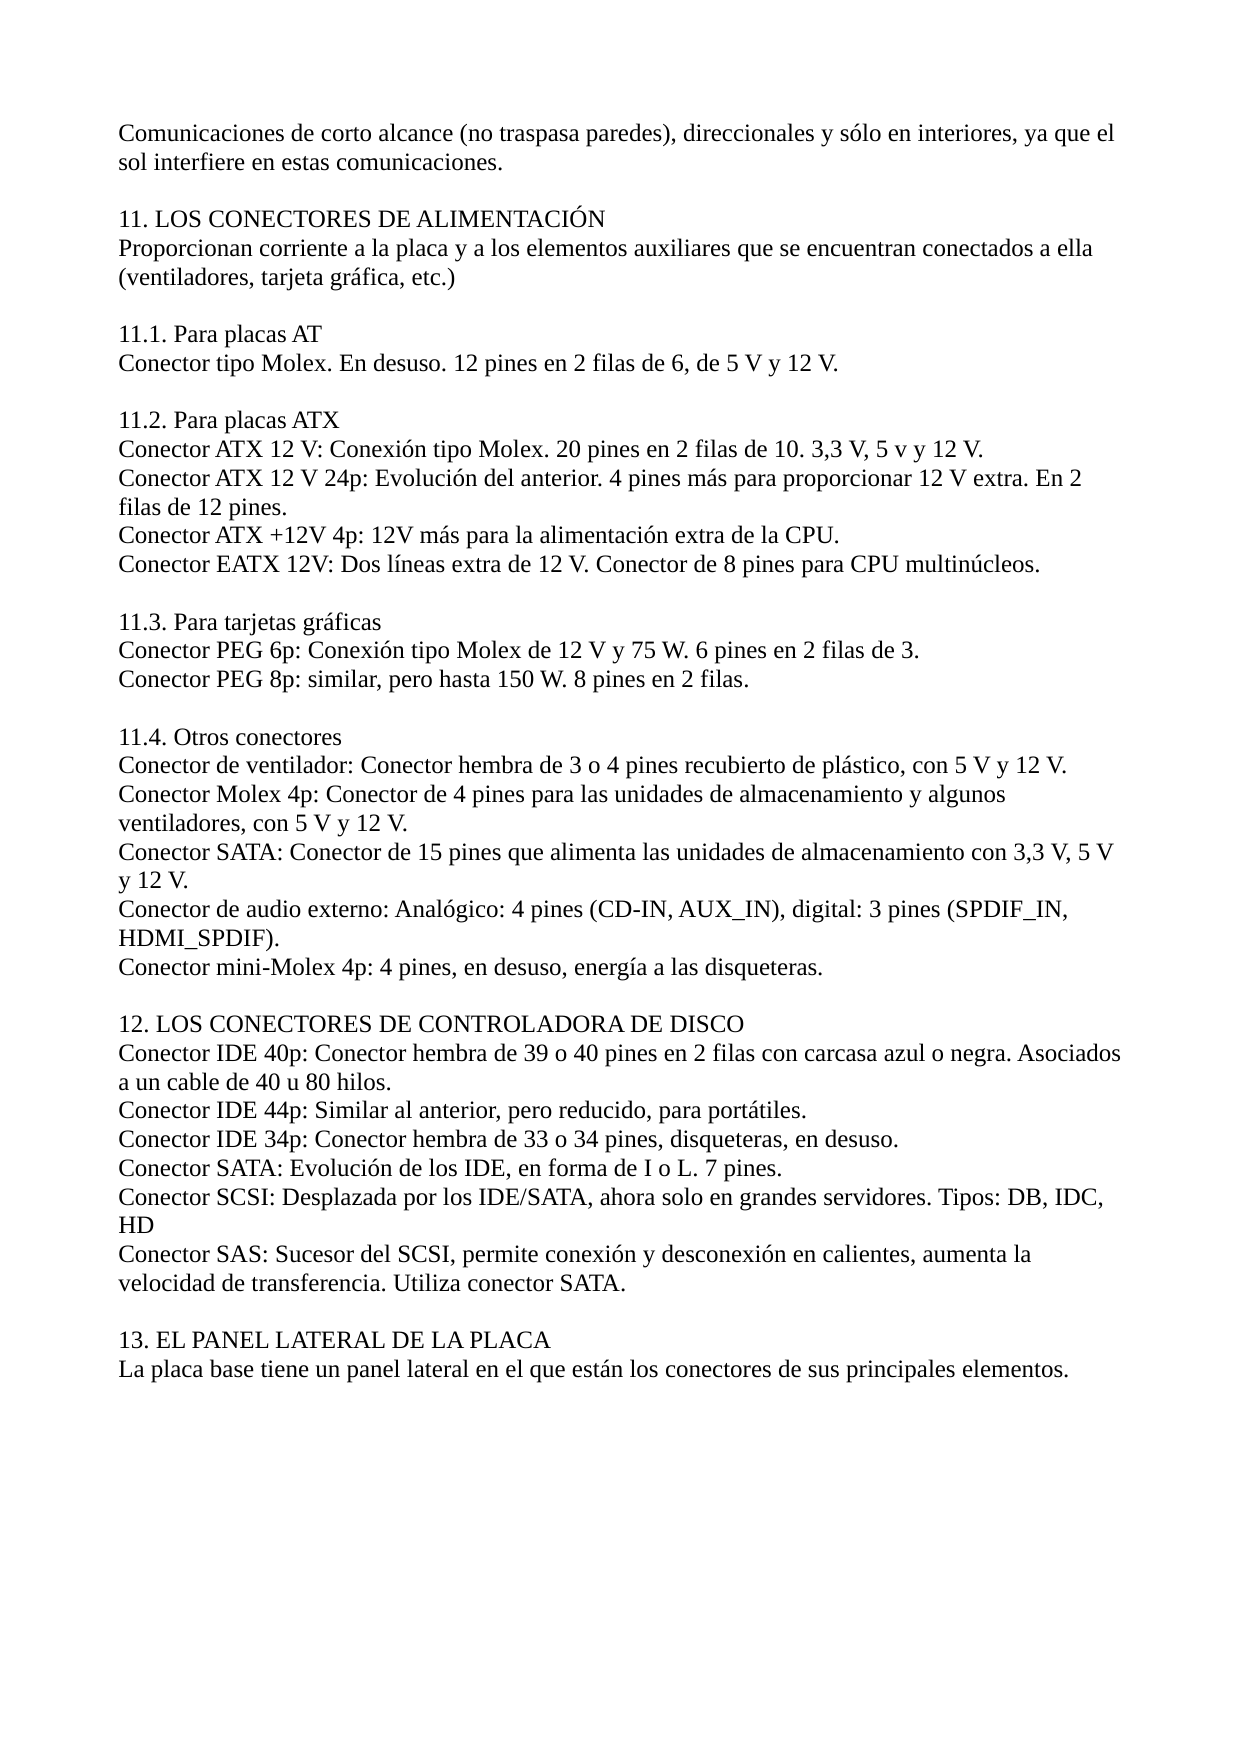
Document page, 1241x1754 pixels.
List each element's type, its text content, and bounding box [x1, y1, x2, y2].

text Conector IDE 40p: Conector hembra de 39 o 40 pines en 2 filas con carcasa azul o negra. Asociados a un cable de 40 u 80 hilos. [118, 1038, 1122, 1096]
text Proporcionan corriente a la placa y a los elementos auxiliares que se encuentran conectados a ella (ventiladores, tarjeta gráfica, etc.) [118, 233, 1122, 291]
text 11. LOS CONECTORES DE ALIMENTACIÓN [118, 204, 1122, 233]
text Conector de ventilador: Conector hembra de 3 o 4 pines recubierto de plástico, con 5 V y 12 V. [118, 751, 1122, 779]
text Conector ATX 12 V 24p: Evolución del anterior. 4 pines más para proporcionar 12 V extra. En 2 filas de 12 pines. [118, 463, 1122, 521]
text 11.1. Para placas AT [118, 319, 1122, 348]
text 11.3. Para tarjetas gráficas [118, 607, 1122, 636]
text 11.2. Para placas ATX [118, 406, 1122, 434]
text Conector de audio externo: Analógico: 4 pines (CD-IN, AUX_IN), digital: 3 pines (SPDIF_IN, HDMI_SPDIF). [118, 894, 1122, 952]
text Conector EATX 12V: Dos líneas extra de 12 V. Conector de 8 pines para CPU multinúcleos. [118, 549, 1122, 578]
text 11.4. Otros conectores [118, 722, 1122, 751]
text Conector SATA: Evolución de los IDE, en forma de I o L. 7 pines. [118, 1153, 1122, 1182]
text Conector Molex 4p: Conector de 4 pines para las unidades de almacenamiento y algunos ventiladores, con 5 V y 12 V. [118, 779, 1122, 837]
text Conector SATA: Conector de 15 pines que alimenta las unidades de almacenamiento con 3,3 V, 5 V y 12 V. [118, 837, 1122, 894]
text La placa base tiene un panel lateral en el que están los conectores de sus principales elementos. [118, 1354, 1122, 1383]
text Conector PEG 6p: Conexión tipo Molex de 12 V y 75 W. 6 pines en 2 filas de 3. [118, 636, 1122, 664]
text 12. LOS CONECTORES DE CONTROLADORA DE DISCO [118, 1009, 1122, 1038]
text Conector PEG 8p: similar, pero hasta 150 W. 8 pines en 2 filas. [118, 664, 1122, 693]
text Conector IDE 44p: Similar al anterior, pero reducido, para portátiles. [118, 1096, 1122, 1124]
text Conector ATX +12V 4p: 12V más para la alimentación extra de la CPU. [118, 521, 1122, 549]
text Conector tipo Molex. En desuso. 12 pines en 2 filas de 6, de 5 V y 12 V. [118, 348, 1122, 377]
text Conector ATX 12 V: Conexión tipo Molex. 20 pines en 2 filas de 10. 3,3 V, 5 v y 12 V. [118, 434, 1122, 463]
text Conector mini-Molex 4p: 4 pines, en desuso, energía a las disqueteras. [118, 952, 1122, 981]
text Comunicaciones de corto alcance (no traspasa paredes), direccionales y sólo en interiores, ya que el sol interfiere en estas comunicaciones. [118, 118, 1122, 176]
text 13. EL PANEL LATERAL DE LA PLACA [118, 1326, 1122, 1354]
text Conector SCSI: Desplazada por los IDE/SATA, ahora solo en grandes servidores. Tipos: DB, IDC, HD [118, 1182, 1122, 1239]
text Conector SAS: Sucesor del SCSI, permite conexión y desconexión en calientes, aumenta la velocidad de transferencia. Utiliza conector SATA. [118, 1239, 1122, 1297]
text Conector IDE 34p: Conector hembra de 33 o 34 pines, disqueteras, en desuso. [118, 1124, 1122, 1153]
